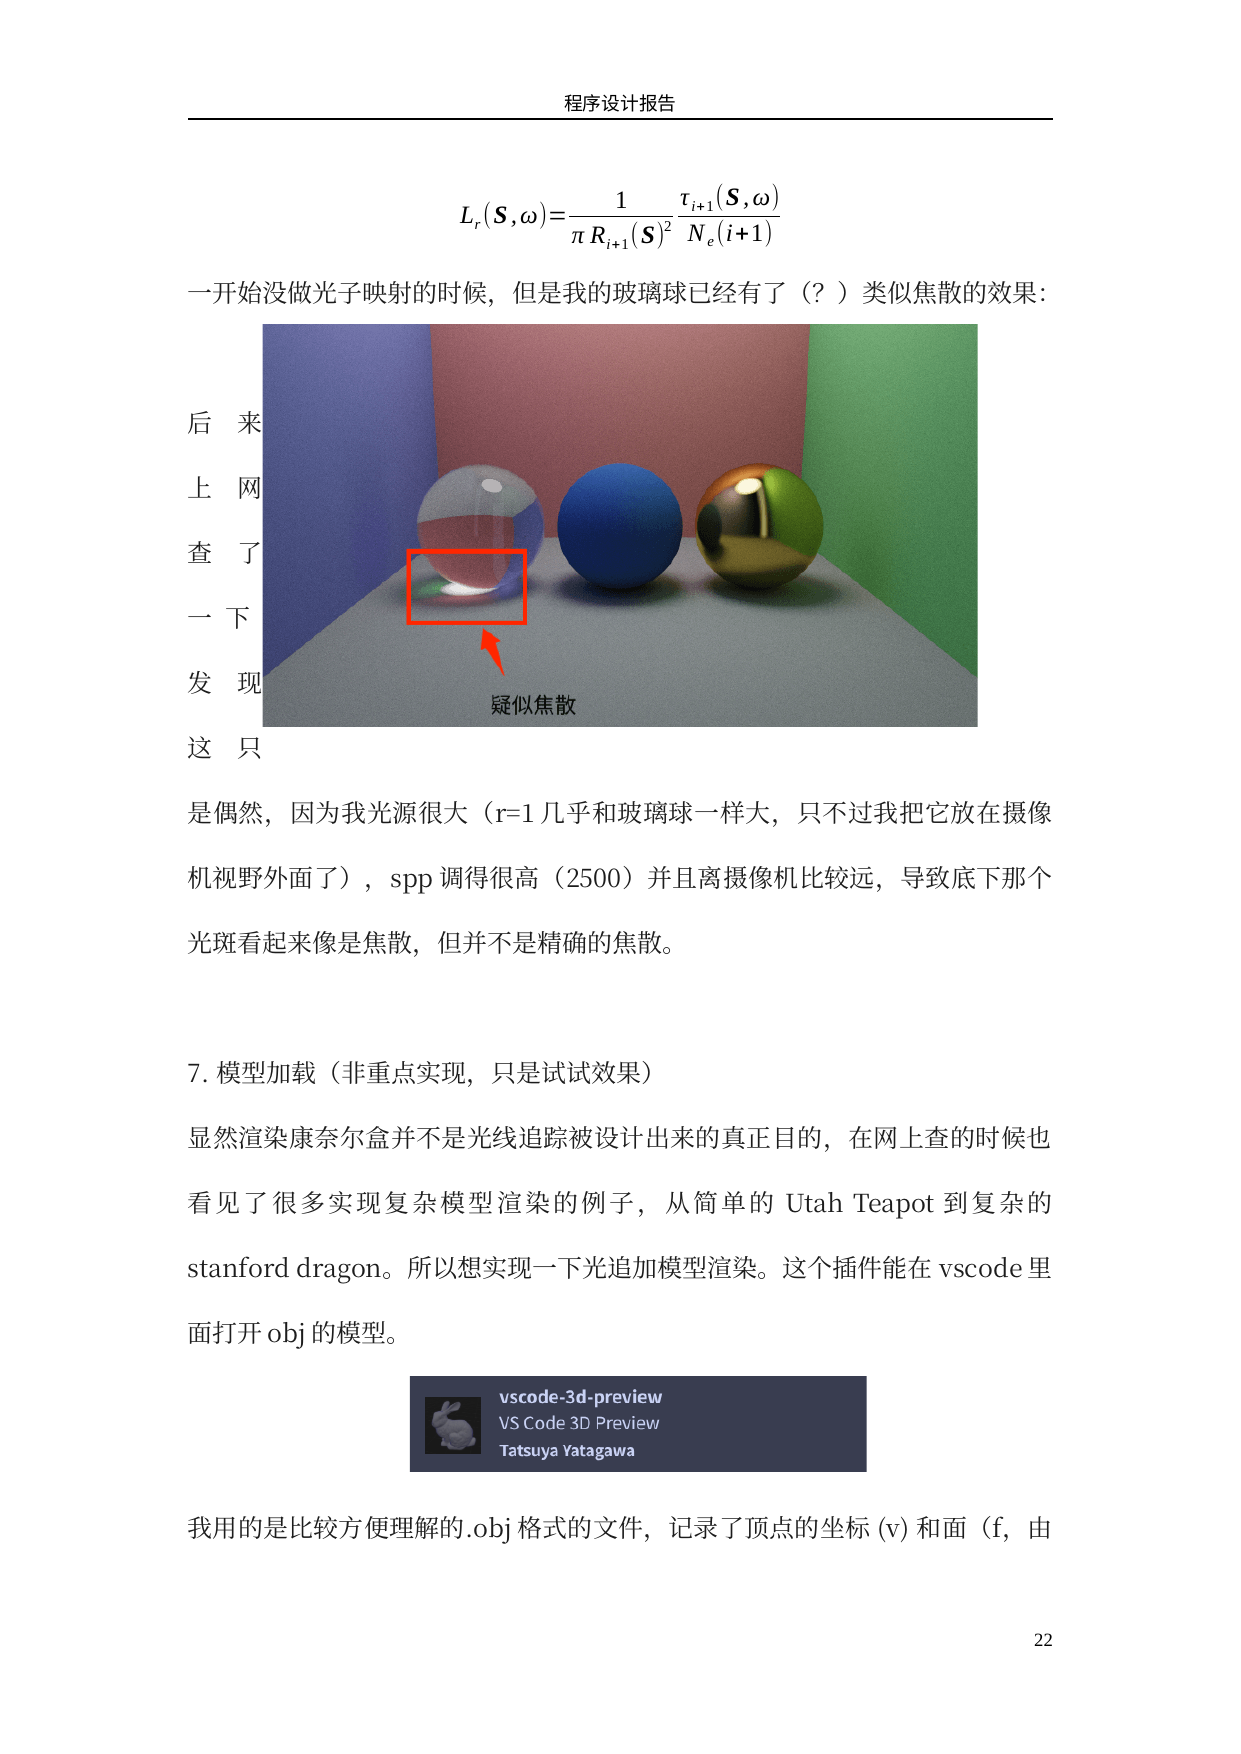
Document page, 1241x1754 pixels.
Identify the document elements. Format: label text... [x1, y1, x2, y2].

text 一开始没做光子映射的时候，但是我的玻璃球已经有了（？）类似焦散的效果： [187, 162, 1053, 324]
picture [409, 1376, 867, 1472]
text 显然渲染康奈尔盒并不是光线追踪被设计出来的真正目的，在网上查的时候也看见了很多实现复杂模型渲染的例子，从简单的Utah Teapot到复杂的stanford dragon。所以想实现一下光追加模型渲染。这个插件能在vscode里面打开obj的模型。 [187, 1104, 1053, 1364]
text 7. 模型加载（非重点实现，只是试试效果） [187, 1039, 1053, 1104]
text 后来上网查了一下，发现这只是偶然，因为我光源很大（r=1几乎和玻璃球一样大，只不过我把它放在摄像机视野外面了），spp调得很高（2500）并且离摄像机比较远，导致底下那个光斑看起来像是焦散，但并不是精确的焦散。 [187, 389, 1053, 974]
picture [262, 324, 978, 727]
text 我用的是比较方便理解的.obj格式的文件，记录了顶点的坐标 (v) 和面（f，由 [187, 1364, 1053, 1559]
